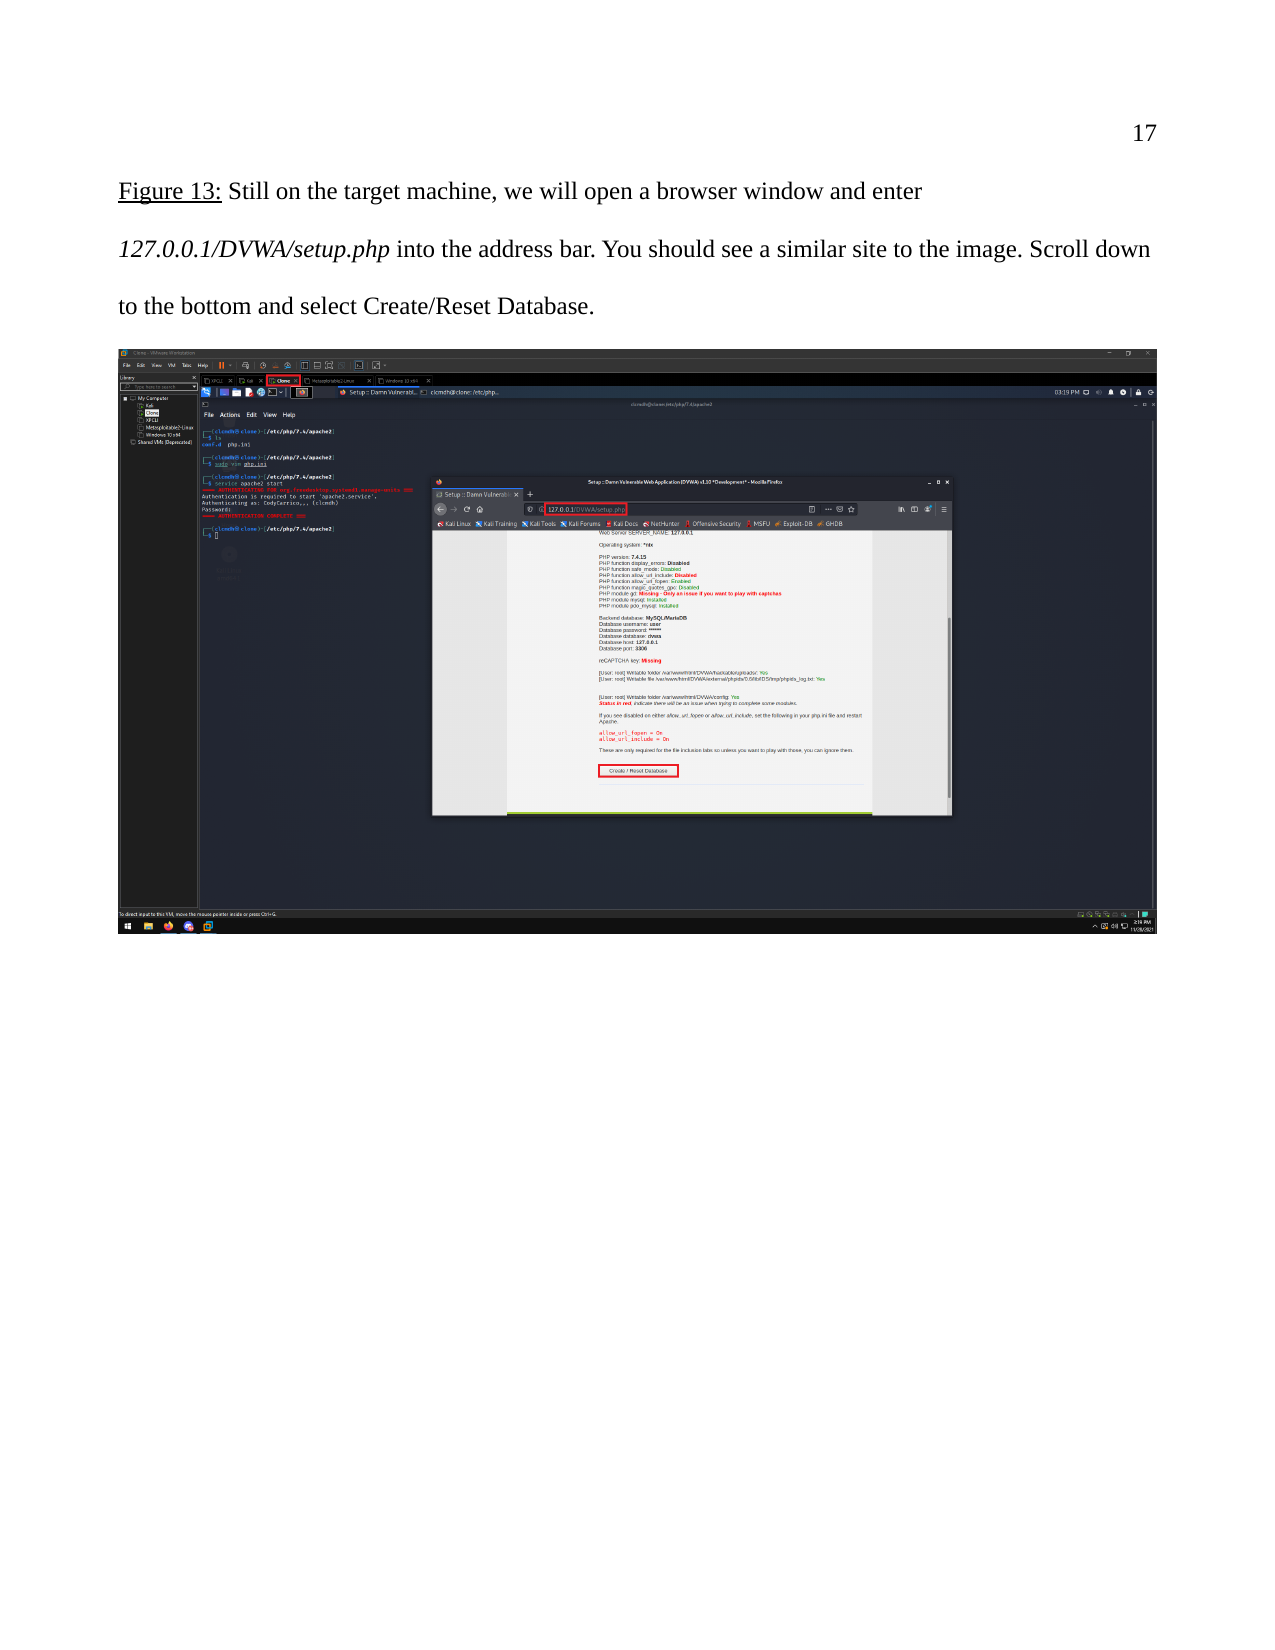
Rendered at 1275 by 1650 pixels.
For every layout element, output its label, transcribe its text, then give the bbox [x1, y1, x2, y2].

text Figure 13: Still on the target machine, we will open a browser window and enter 127.0.0.1/DVWA/setup.php into the address bar. You should see a similar site to the image. Scroll down to the bottom and select Create/Reset Database. [118, 176, 1157, 320]
picture [118, 349, 1157, 934]
